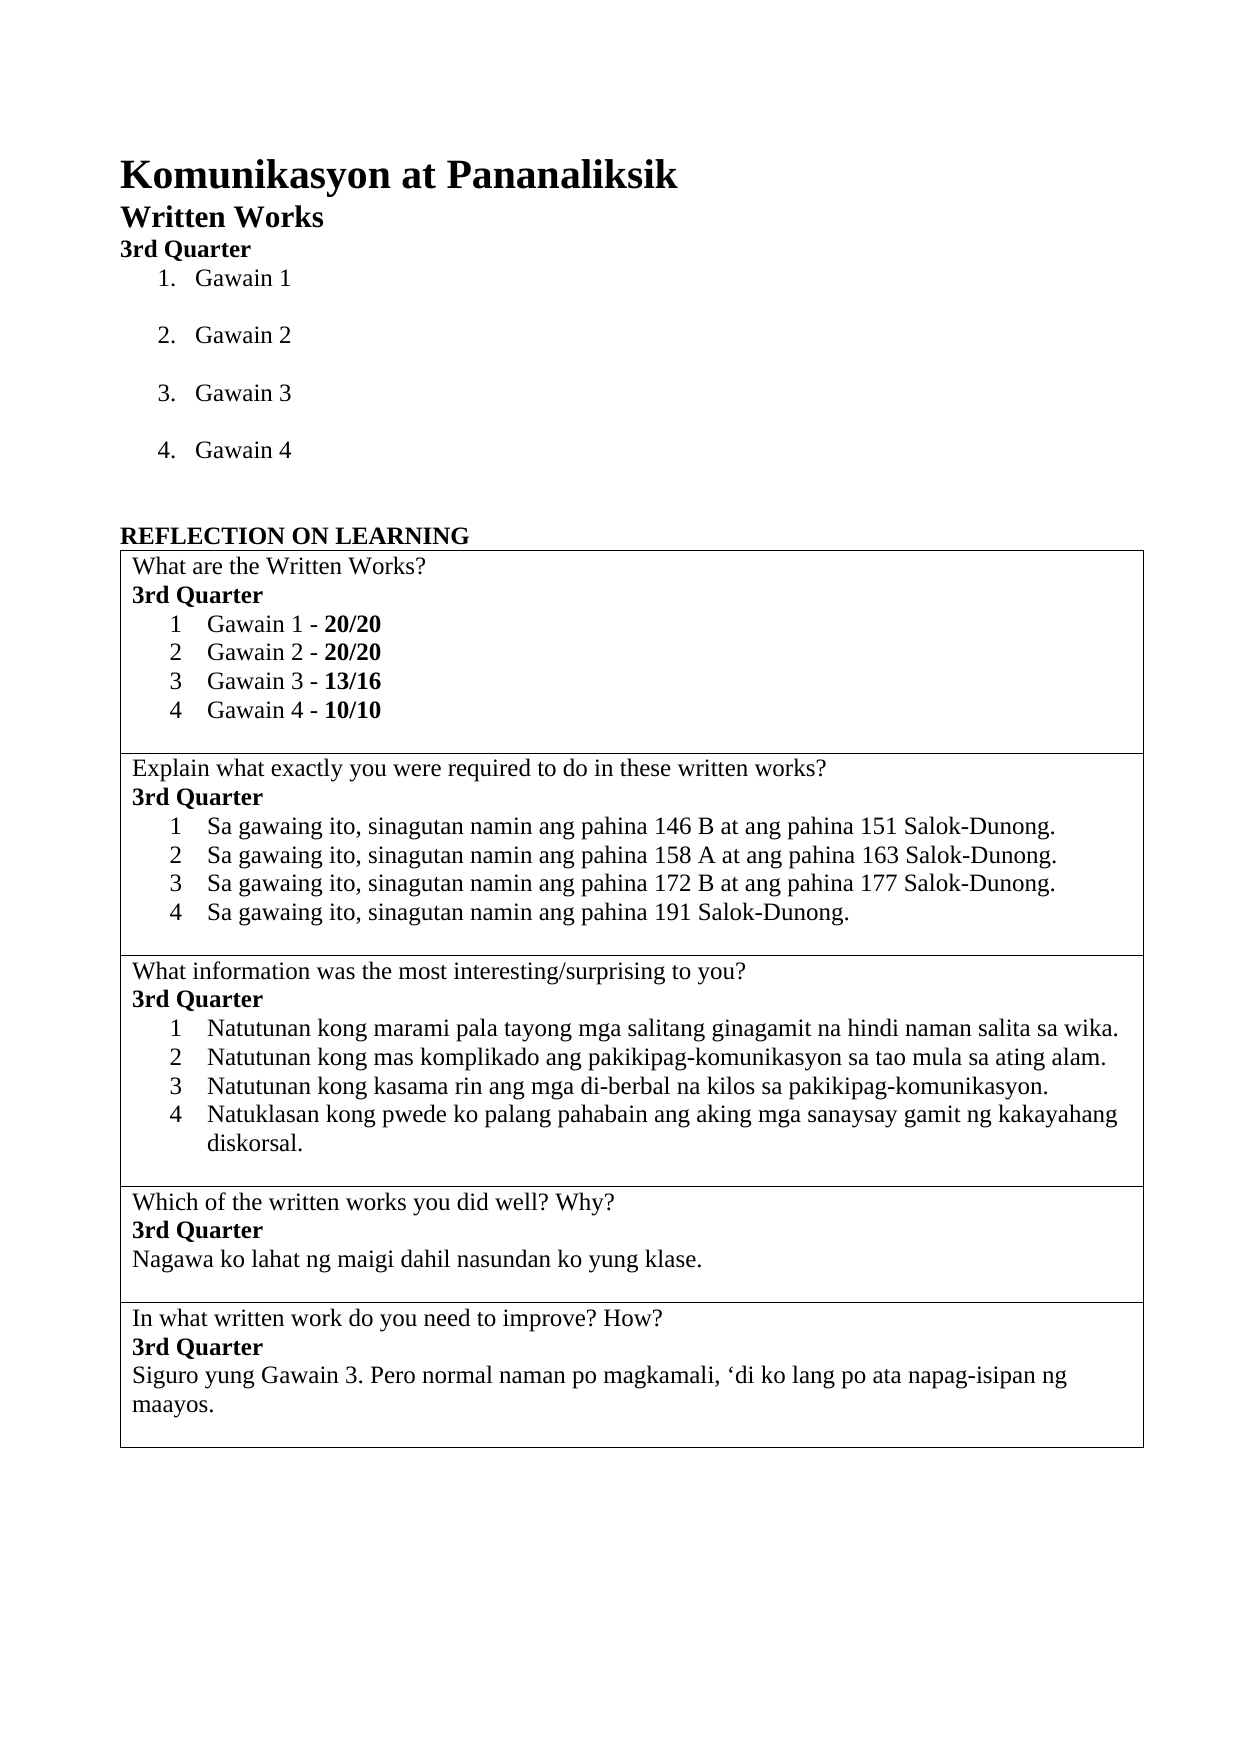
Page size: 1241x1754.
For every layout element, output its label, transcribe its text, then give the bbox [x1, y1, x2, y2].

table_header What are the Written Works? 3rd Quarter Gawain 1 - 20/20 Gawain 2 - 20/20 Gawain 3 - 13/16 Gawain 4 - 10/10 [121, 551, 1143, 752]
list Gawain 1 [157, 263, 1120, 291]
table_cell Which of the written works you did well? Why? 3rd Quarter Nagawa ko lahat ng maigi dahil nasundan ko yung klase. [121, 1187, 1143, 1302]
table_cell What information was the most interesting/surprising to you? 3rd Quarter Natutunan kong marami pala tayong mga salitang ginagamit na hindi naman salita sa wika. Natutunan kong mas komplikado ang pakikipag-komunikasyon sa tao mula sa ating alam. Natutunan kong kasama rin ang mga di-berbal na kilos sa pakikipag-komunikasyon. Natuklasan kong pwede ko palang pahabain ang aking mga sanaysay gamit ng kakayahang diskorsal. [121, 956, 1143, 1186]
text Written Works [120, 198, 1120, 234]
table_cell In what written work do you need to improve? How? 3rd Quarter Siguro yung Gawain 3. Pero normal naman po magkamali, ‘di ko lang po ata napag-isipan ng maayos. [121, 1303, 1143, 1447]
list Gawain 3 [157, 378, 1120, 406]
text Komunikasyon at Pananaliksik [120, 150, 1120, 198]
text 3rd Quarter [120, 234, 1120, 263]
table_cell Explain what exactly you were required to do in these written works? 3rd Quarter Sa gawaing ito, sinagutan namin ang pahina 146 B at ang pahina 151 Salok-Dunong. Sa gawaing ito, sinagutan namin ang pahina 158 A at ang pahina 163 Salok-Dunong. Sa gawaing ito, sinagutan namin ang pahina 172 B at ang pahina 177 Salok-Dunong. Sa gawaing ito, sinagutan namin ang pahina 191 Salok-Dunong. [121, 754, 1143, 955]
text REFLECTION ON LEARNING [120, 521, 1120, 550]
list Gawain 2 [157, 320, 1120, 349]
list Gawain 4 [157, 435, 1120, 464]
